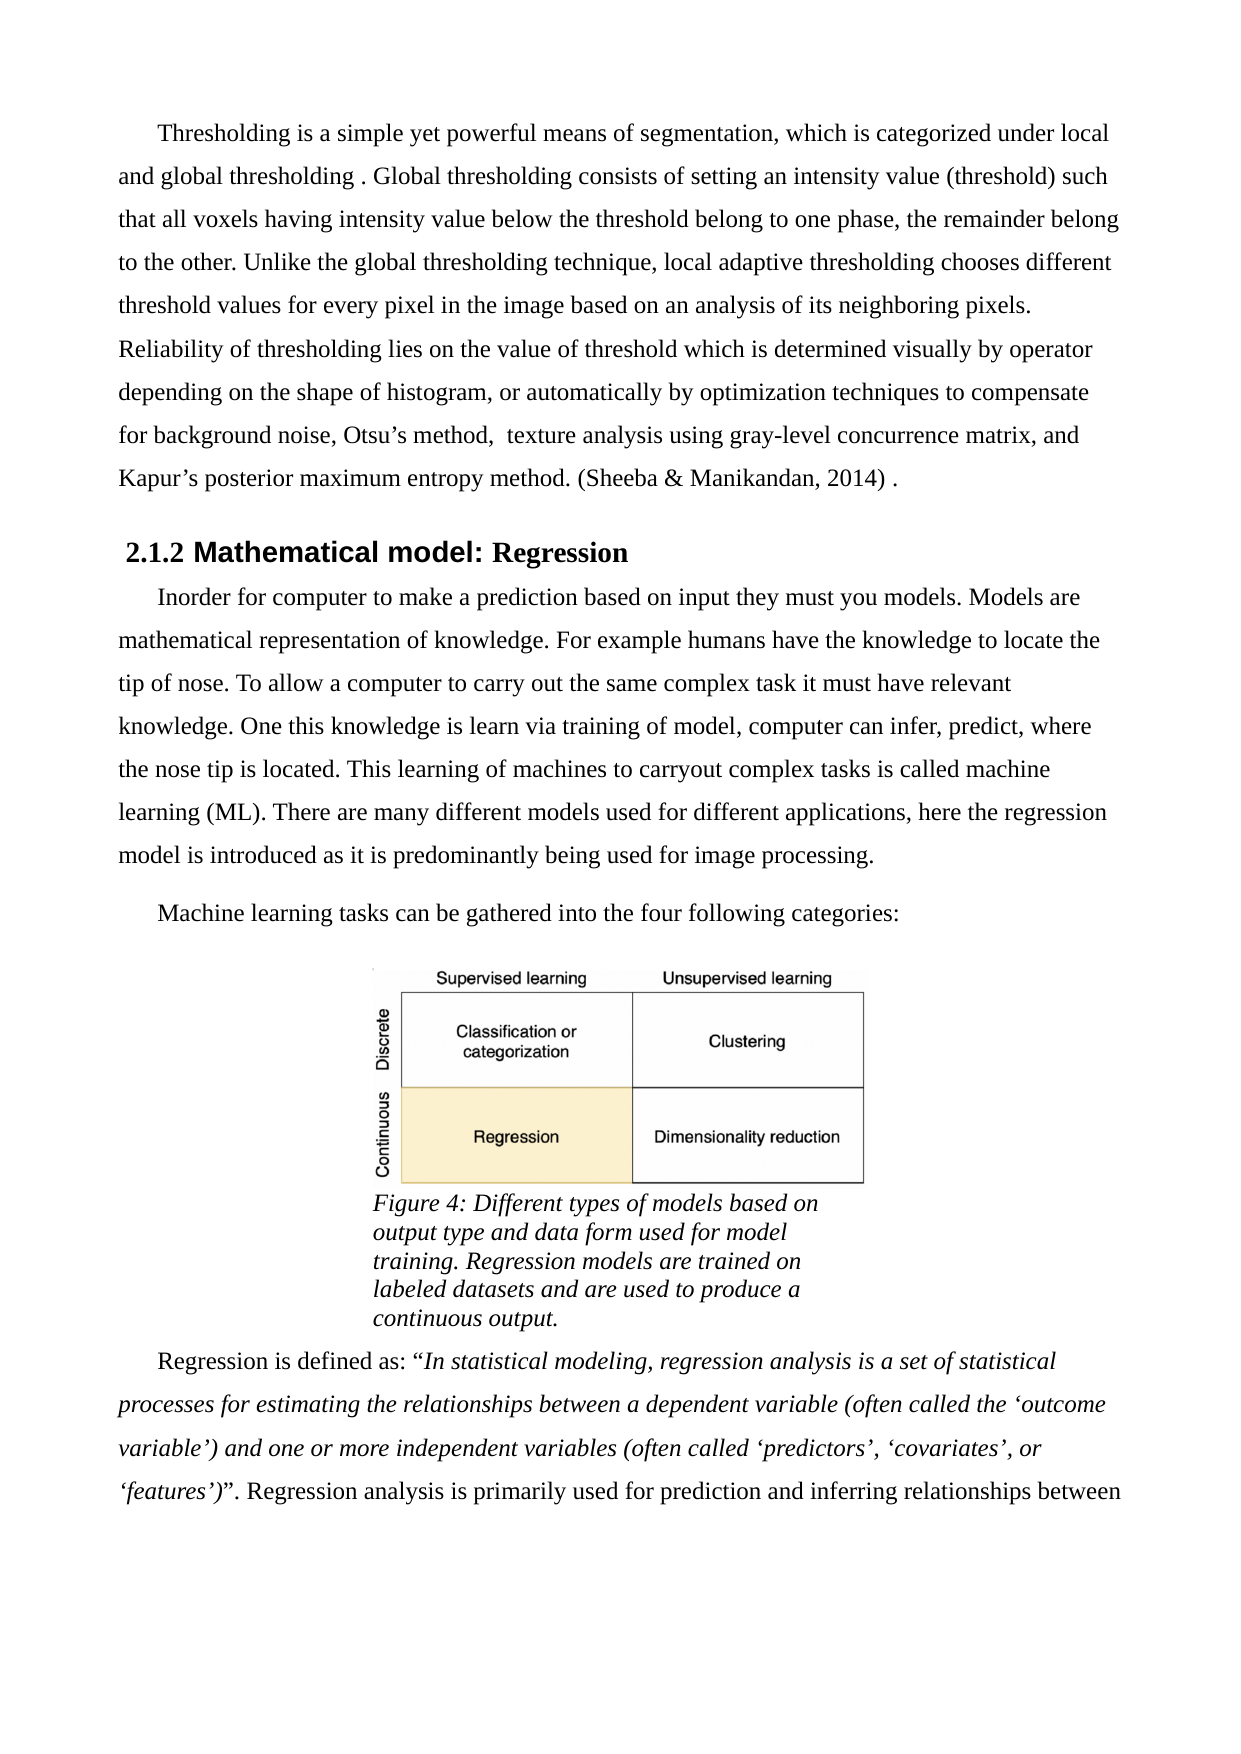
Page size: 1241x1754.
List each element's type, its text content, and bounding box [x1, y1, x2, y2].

text Figure 4: Different types of models based on output type and data form used for model training. Regression models are trained on labeled datasets and are used to produce a continuous output. [373, 1189, 868, 1332]
text Regression is defined as: “In statistical modeling, regression analysis is a set of statistical processes for estimating the relationships between a dependent variable (often called the ‘outcome variable’) and one or more independent variables (often called ‘predictors’, ‘covariates’, or ‘features’)”. Regression analysis is primarily used for prediction and inferring relationships between [118, 956, 1122, 1504]
picture [372, 968, 868, 1189]
text Inorder for computer to make a prediction based on input they must you models. Models are mathematical representation of knowledge. For example humans have the knowledge to locate the tip of nose. To allow a computer to carry out the same complex task it must have relevant knowledge. One this knowledge is learn via training of model, computer can infer, predict, where the nose tip is located. This learning of machines to carryout complex tasks is called machine learning (ML). There are many different models used for different applications, here the regression model is introduced as it is predominantly being used for image processing. [118, 582, 1122, 869]
subtitle Mathematical model: Regression [118, 535, 1122, 569]
text Machine learning tasks can be gathered into the four following categories: [118, 898, 1122, 927]
text Thresholding is a simple yet powerful means of segmentation, which is categorized under local and global thresholding . Global thresholding consists of setting an intensity value (threshold) such that all voxels having intensity value below the threshold belong to one phase, the remainder belong to the other. Unlike the global thresholding technique, local adaptive thresholding chooses different threshold values for every pixel in the image based on an analysis of its neighboring pixels. Reliability of thresholding lies on the value of threshold which is determined visually by operator depending on the shape of histogram, or automatically by optimization techniques to compensate for background noise, Otsu’s method, texture analysis using gray-level concurrence matrix, and Kapur’s posterior maximum entropy method. (Sheeba & Manikandan, 2014) . [118, 118, 1122, 492]
